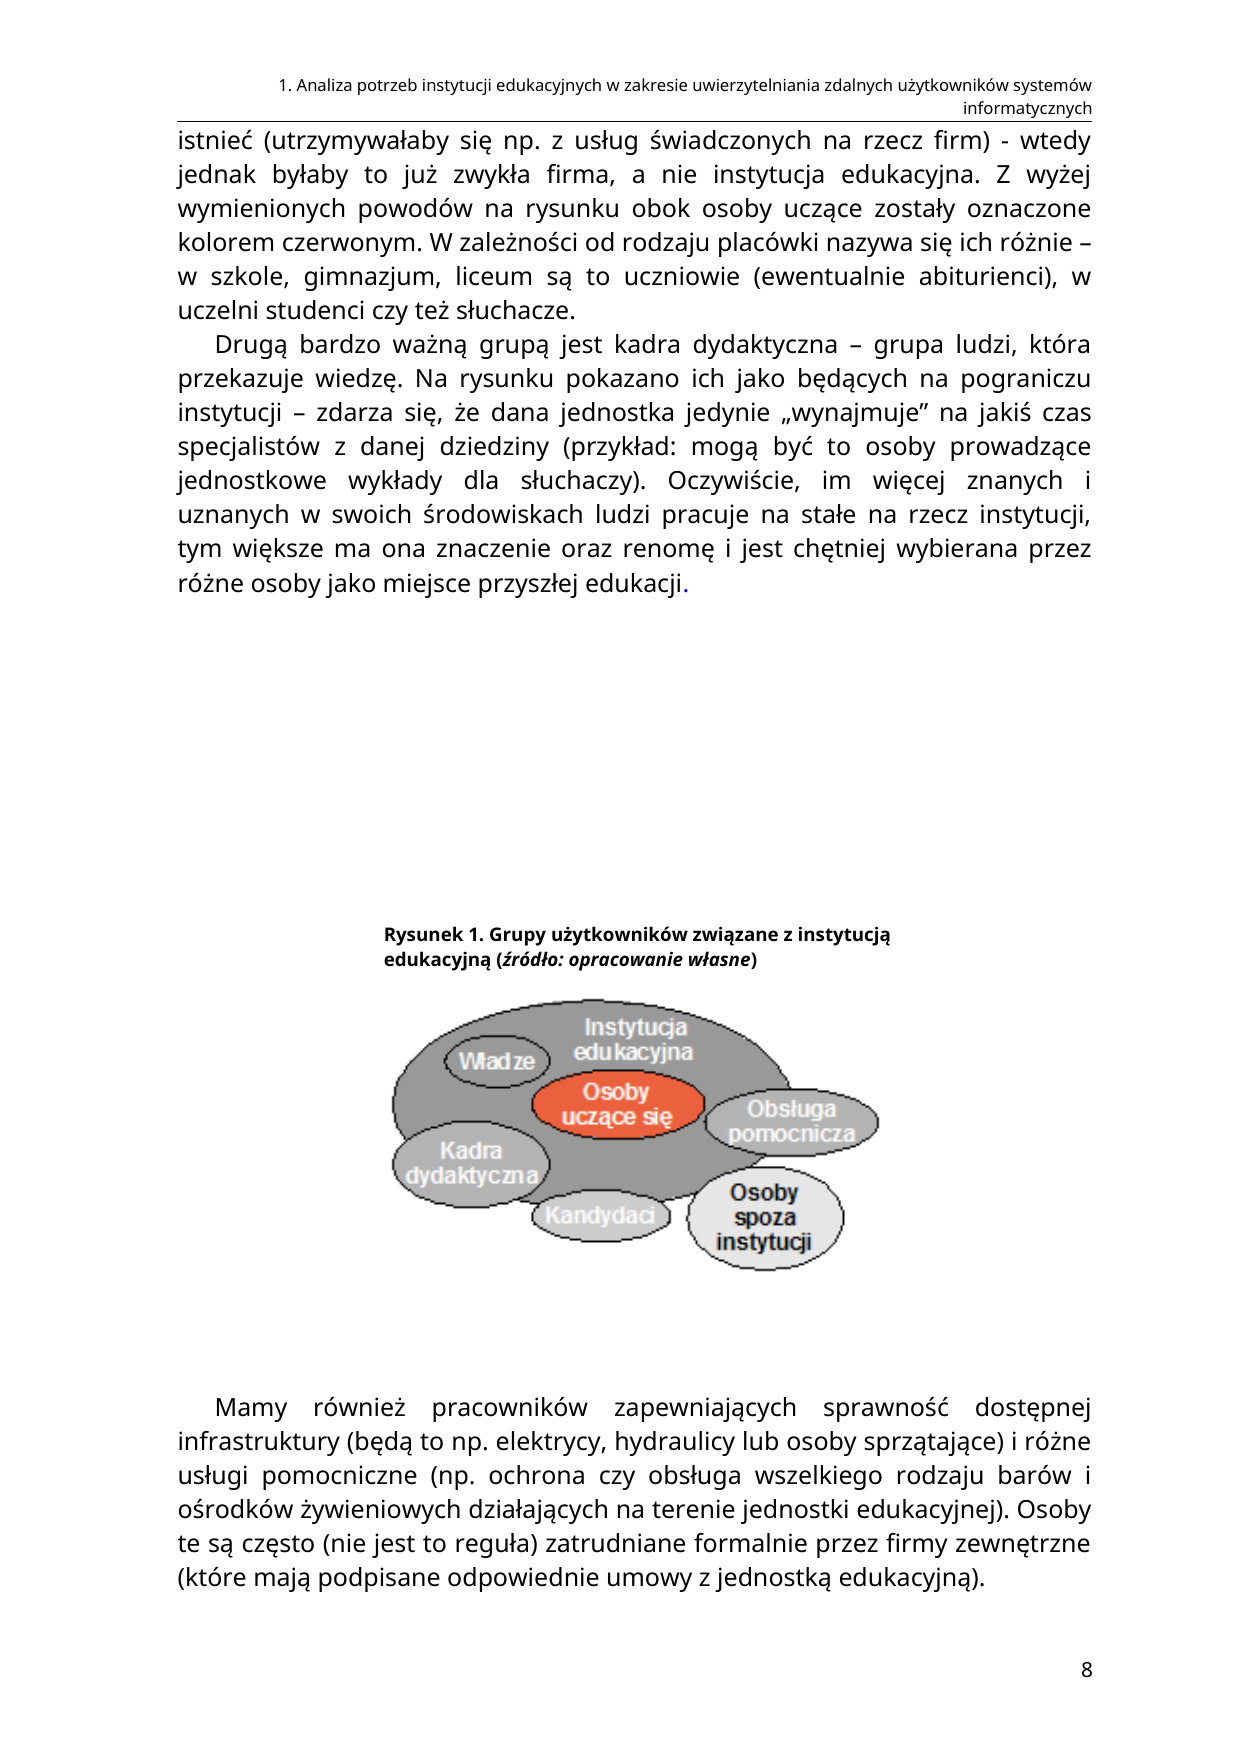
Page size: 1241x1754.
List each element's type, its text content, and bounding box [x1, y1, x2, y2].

text istnieć (utrzymywałaby się np. z usług świadczonych na rzecz firm) - wtedy jednak byłaby to już zwykła firma, a nie instytucja edukacyjna. Z wyżej wymienionych powodów na rysunku obok osoby uczące zostały oznaczone kolorem czerwonym. W zależności od rodzaju placówki nazywa się ich różnie – w szkole, gimnazjum, liceum są to uczniowie (ewentualnie abiturienci), w uczelni studenci czy też słuchacze. [177, 122, 1092, 327]
text Mamy również pracowników zapewniających sprawność dostępnej infrastruktury (będą to np. elektrycy, hydraulicy lub osoby sprzątające) i różne usługi pomocniczne (np. ochrona czy obsługa wszelkiego rodzaju barów i ośrodków żywieniowych działających na terenie jednostki edukacyjnej). Osoby te są często (nie jest to reguła) zatrudniane formalnie przez firmy zewnętrzne (które mają podpisane odpowiednie umowy z jednostką edukacyjną). [177, 1390, 1092, 1594]
text Drugą bardzo ważną grupą jest kadra dydaktyczna – grupa ludzi, która przekazuje wiedzę. Na rysunku pokazano ich jako będących na pograniczu instytucji – zdarza się, że dana jednostka jedynie „wynajmuje” na jakiś czas specjalistów z danej dziedziny (przykład: mogą być to osoby prowadzące jednostkowe wykłady dla słuchaczy). Oczywiście, im więcej znanych i uznanych w swoich środowiskach ludzi pracuje na stałe na rzecz instytucji, tym większe ma ona znaczenie oraz renomę i jest chętniej wybierana przez różne osoby jako miejsce przyszłej edukacji. [177, 327, 1092, 599]
picture [385, 992, 885, 1279]
text Rysunek 1. Grupy użytkowników związane z instytucją edukacyjną (źródło: opracowanie własne) [383, 921, 928, 972]
